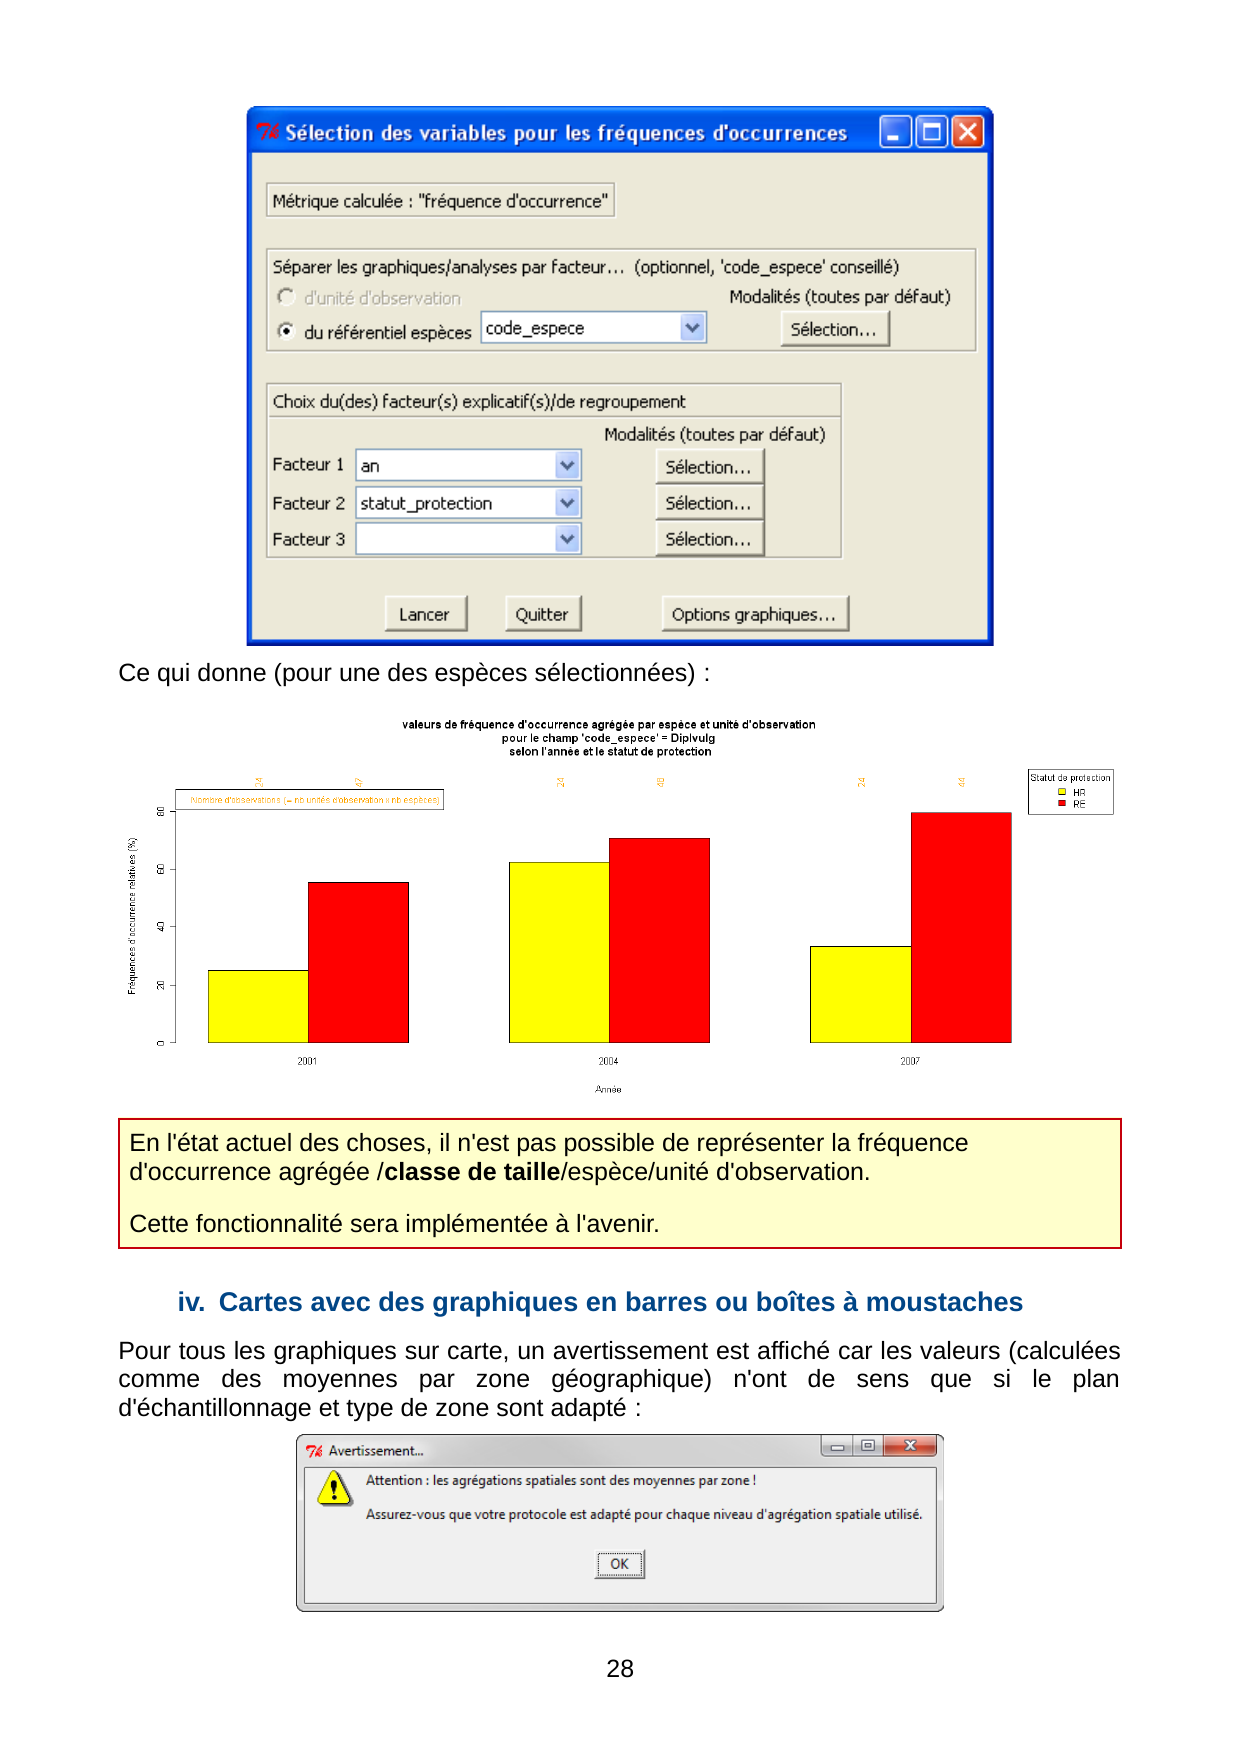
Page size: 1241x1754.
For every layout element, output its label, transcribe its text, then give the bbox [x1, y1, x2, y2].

text Pour tous les graphiques sur carte, un avertissement est affiché car les valeurs (calculées comme des moyennes par zone géographique) n'ont de sens que si le plan d'échantillonnage et type de zone sont adapté : [118, 1336, 1122, 1422]
picture [118, 698, 1123, 1100]
subtitle Cartes avec des graphiques en barres ou boîtes à moustaches [177, 1286, 1122, 1317]
text En l'état actuel des choses, il n'est pas possible de représenter la fréquence d'occurrence agrégée /classe de taille/espèce/unité d'observation. [120, 1120, 1120, 1186]
text Cette fonctionnalité sera implémentée à l'avenir. [120, 1198, 1120, 1247]
picture [246, 106, 994, 646]
text Ce qui donne (pour une des espèces sélectionnées) : [118, 658, 1122, 686]
picture [296, 1434, 944, 1612]
